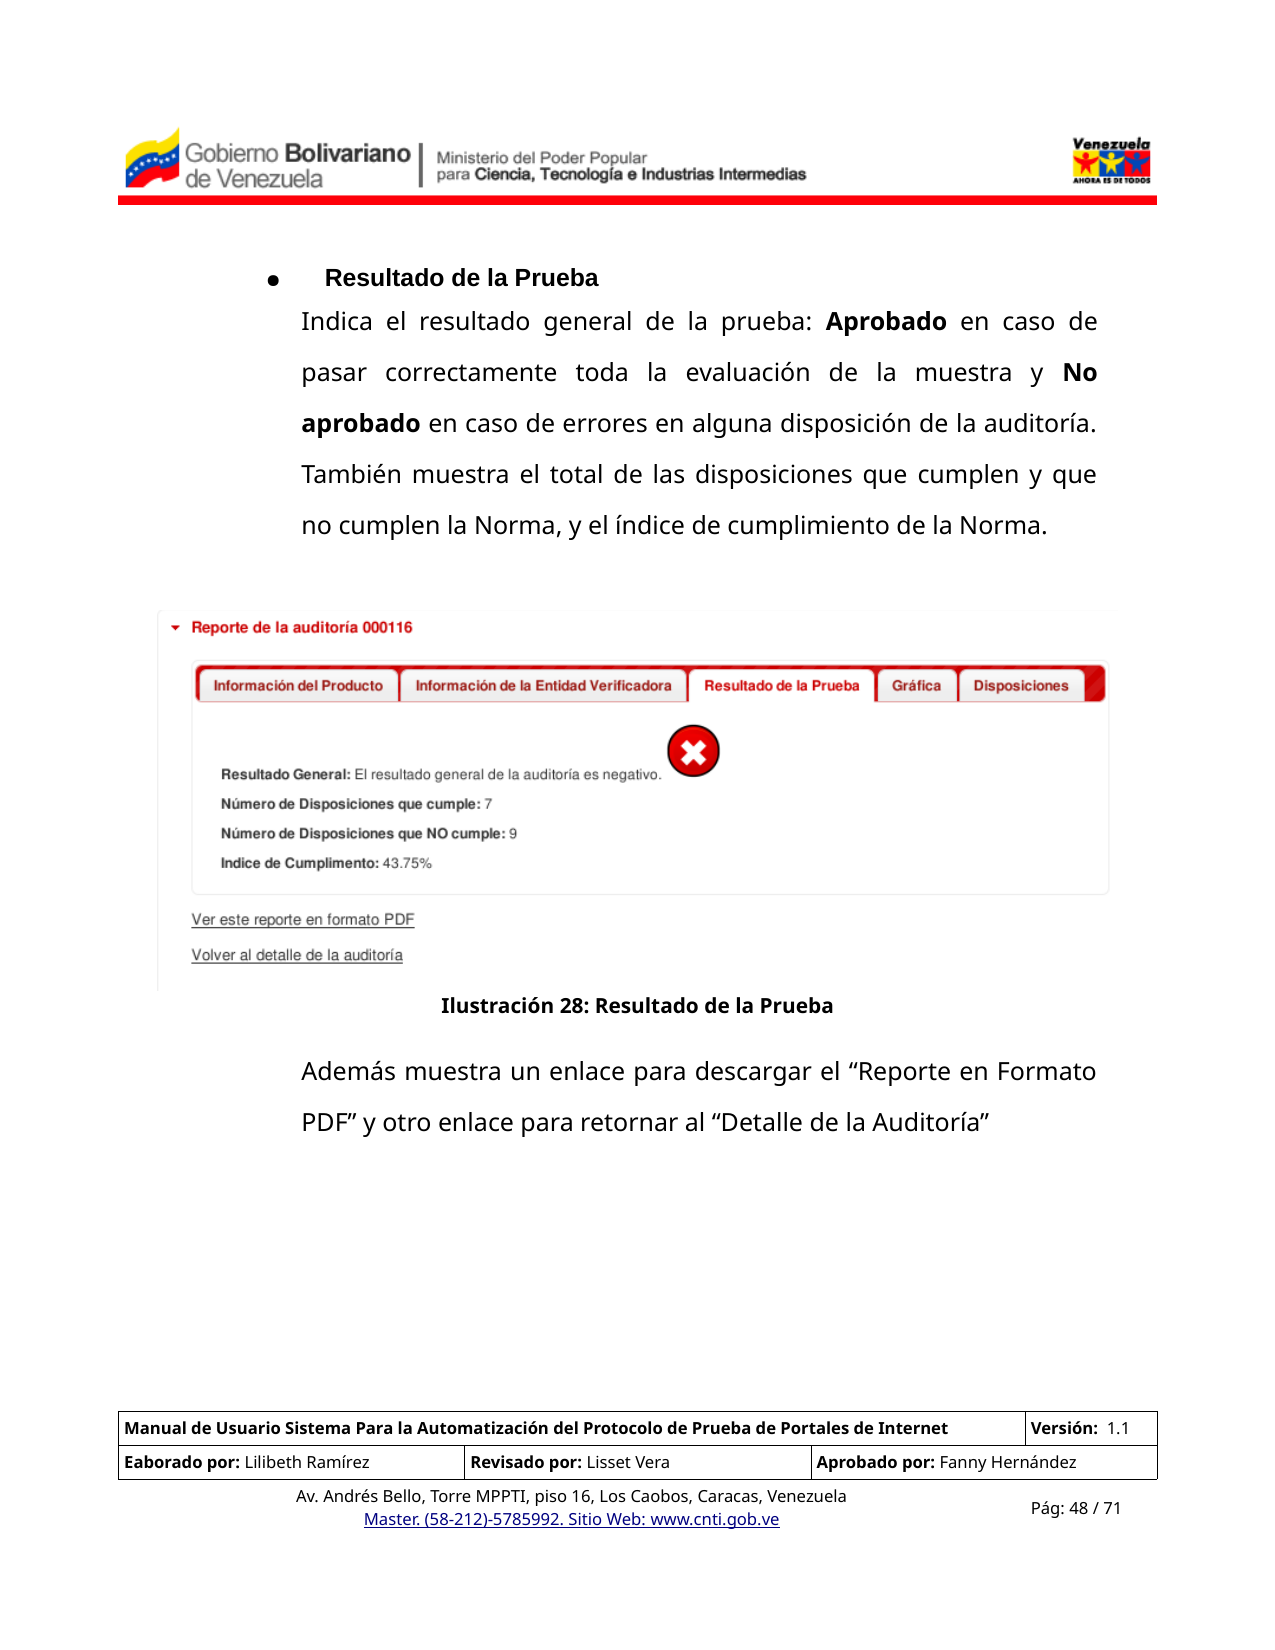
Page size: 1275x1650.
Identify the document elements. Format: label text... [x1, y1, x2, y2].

text Ilustración 28: Resultado de la Prueba [157, 991, 1118, 1019]
picture [118, 119, 1157, 205]
text Indica el resultado general de la prueba: Aprobado en caso de pasar correctamente toda la evaluación de la muestra y No aprobado en caso de errores en alguna disposición de la auditoría. También muestra el total de las disposiciones que cumplen y que no cumplen la Norma, y el índice de cumplimiento de la Norma. [301, 304, 1098, 542]
text Además muestra un enlace para descargar el “Reporte en Formato PDF” y otro enlace para retornar al “Detalle de la Auditoría” [301, 1053, 1098, 1138]
picture [157, 610, 1119, 991]
subtitle Resultado de la Prueba [266, 263, 1157, 291]
